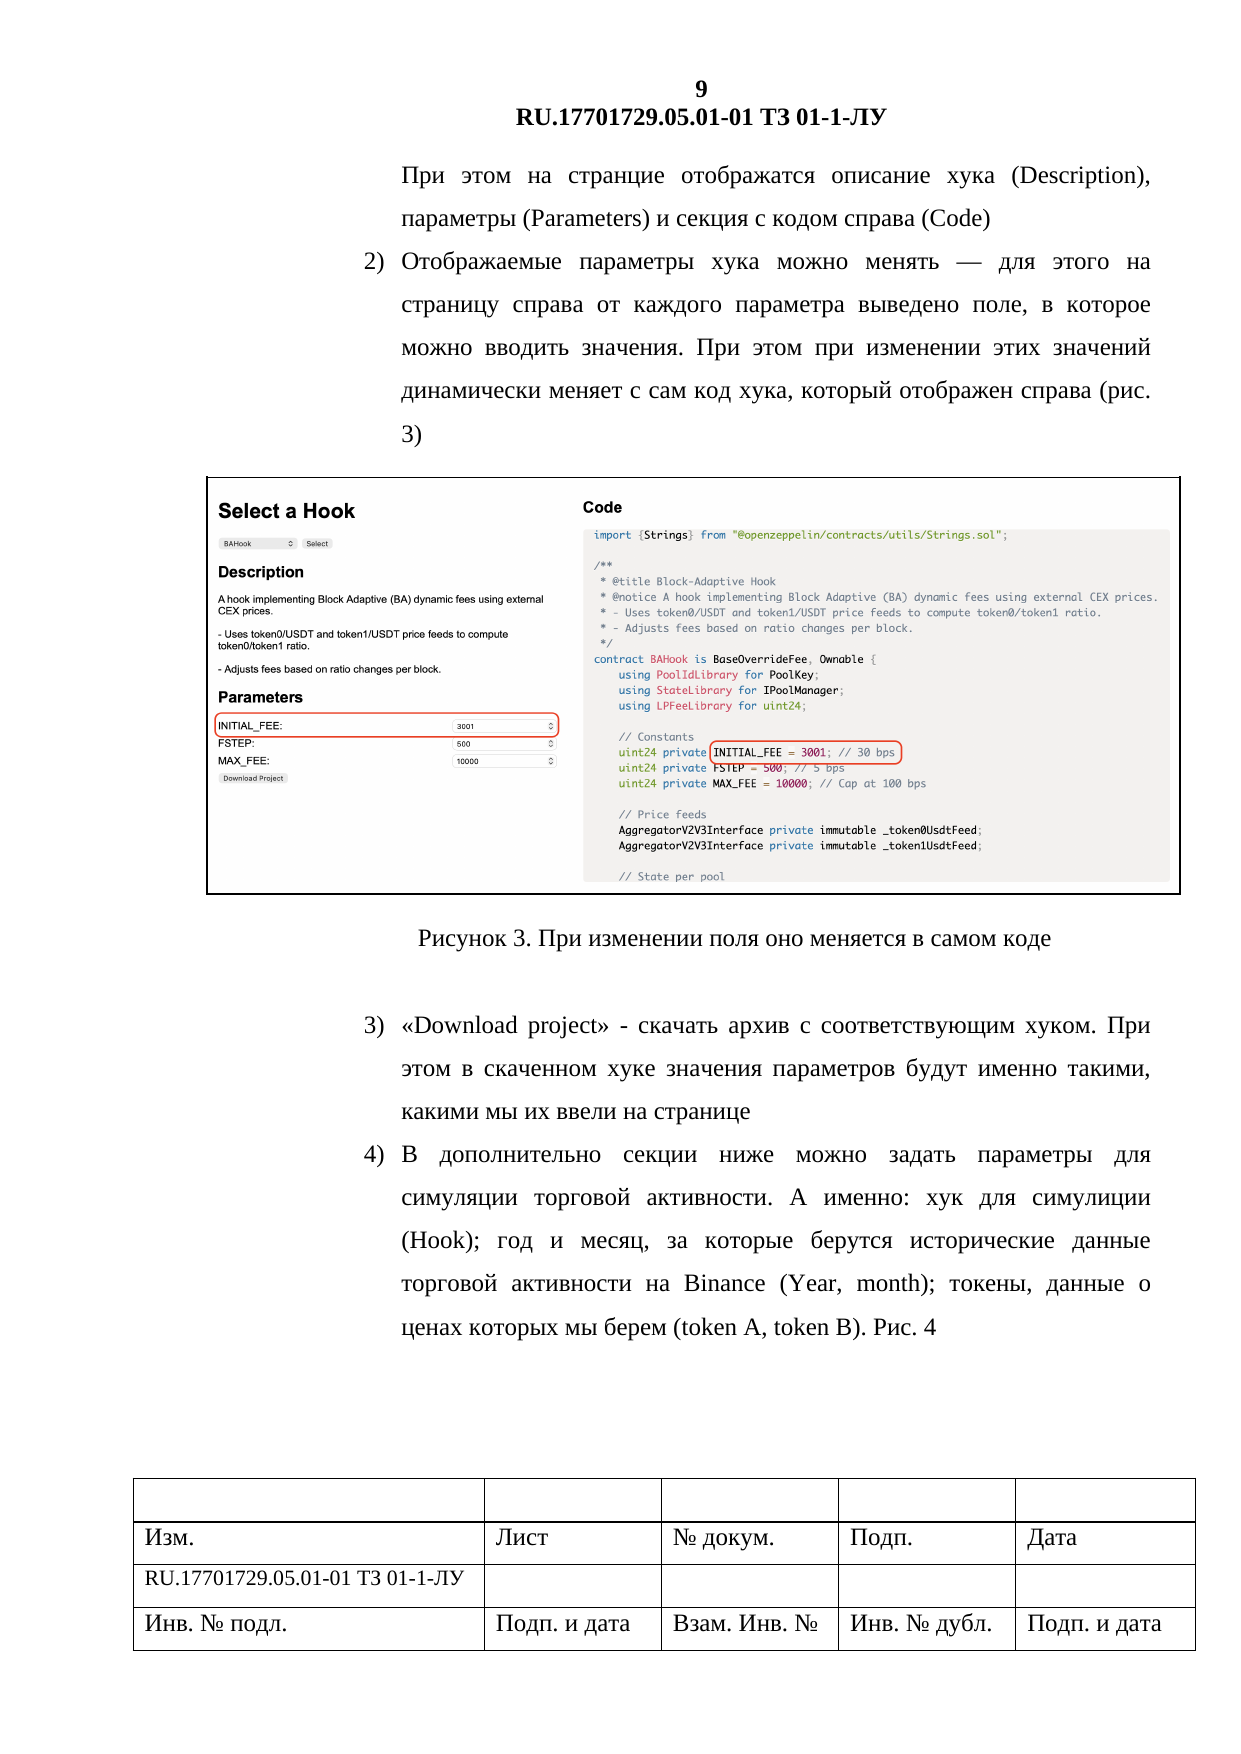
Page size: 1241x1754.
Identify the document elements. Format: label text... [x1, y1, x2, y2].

list [208, 462, 1179, 477]
picture [210, 480, 1177, 891]
list «Download project» - скачать архив с соответствующим хуком. При этом в скаченном хуке значения параметров будут именно такими, какими мы их ввели на странице [363, 1010, 1152, 1125]
list Рисунок 3. При изменении поля оно меняется в самом коде [411, 895, 1152, 952]
list При этом на странцие отображатся описание хука (Description), параметры (Parameters) и секция с кодом справа (Code) [363, 160, 1152, 232]
list Отображаемые параметры хука можно менять — для этого на страницу справа от каждого параметра выведено поле, в которое можно вводить значения. При этом при изменении этих значений динамически меняет с сам код хука, который отображен справа (рис. 3) [363, 246, 1152, 447]
list В дополнительно секции ниже можно задать параметры для симуляции торговой активности. А именно: хук для симулиции (Hook); год и месяц, за которые берутся исторические данные торговой активности на Binance (Year, month); токены, данные о ценах которых мы берем (token A, token B). Рис. 4 [363, 1139, 1152, 1340]
